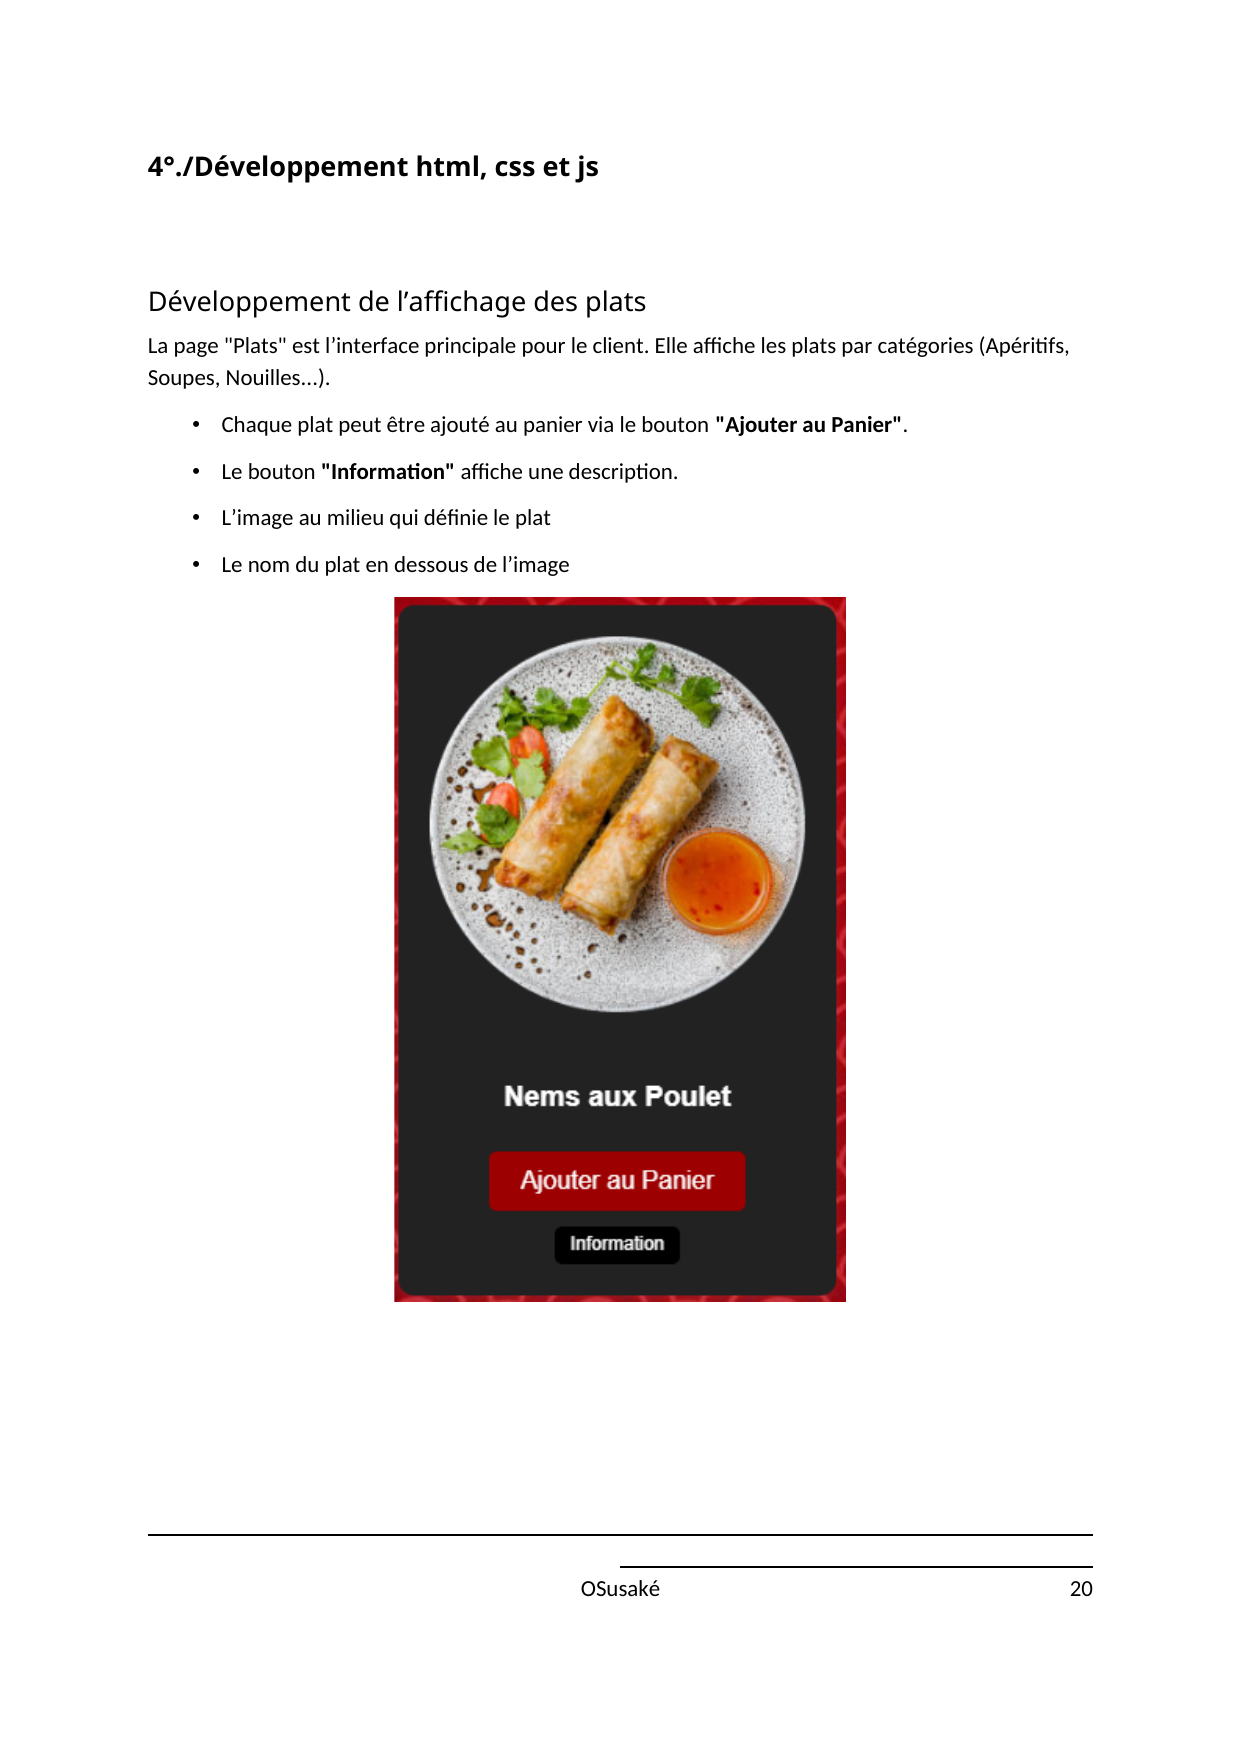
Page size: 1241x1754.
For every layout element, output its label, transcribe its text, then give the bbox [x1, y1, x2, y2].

text La page "Plats" est l’interface principale pour le client. Elle affiche les plats par catégories (Apéritifs, Soupes, Nouilles...). [148, 331, 1093, 391]
list Le nom du plat en dessous de l’image [192, 550, 1093, 578]
picture [394, 597, 846, 1302]
list Chaque plat peut être ajouté au panier via le bouton "Ajouter au Panier". [192, 410, 1093, 438]
subtitle Développement de l’affichage des plats [148, 282, 1093, 319]
subtitle 4°./Développement html, css et js [148, 148, 1093, 184]
list Le bouton "Information" affiche une description. [192, 457, 1093, 485]
list L’image au milieu qui définie le plat [192, 503, 1093, 532]
